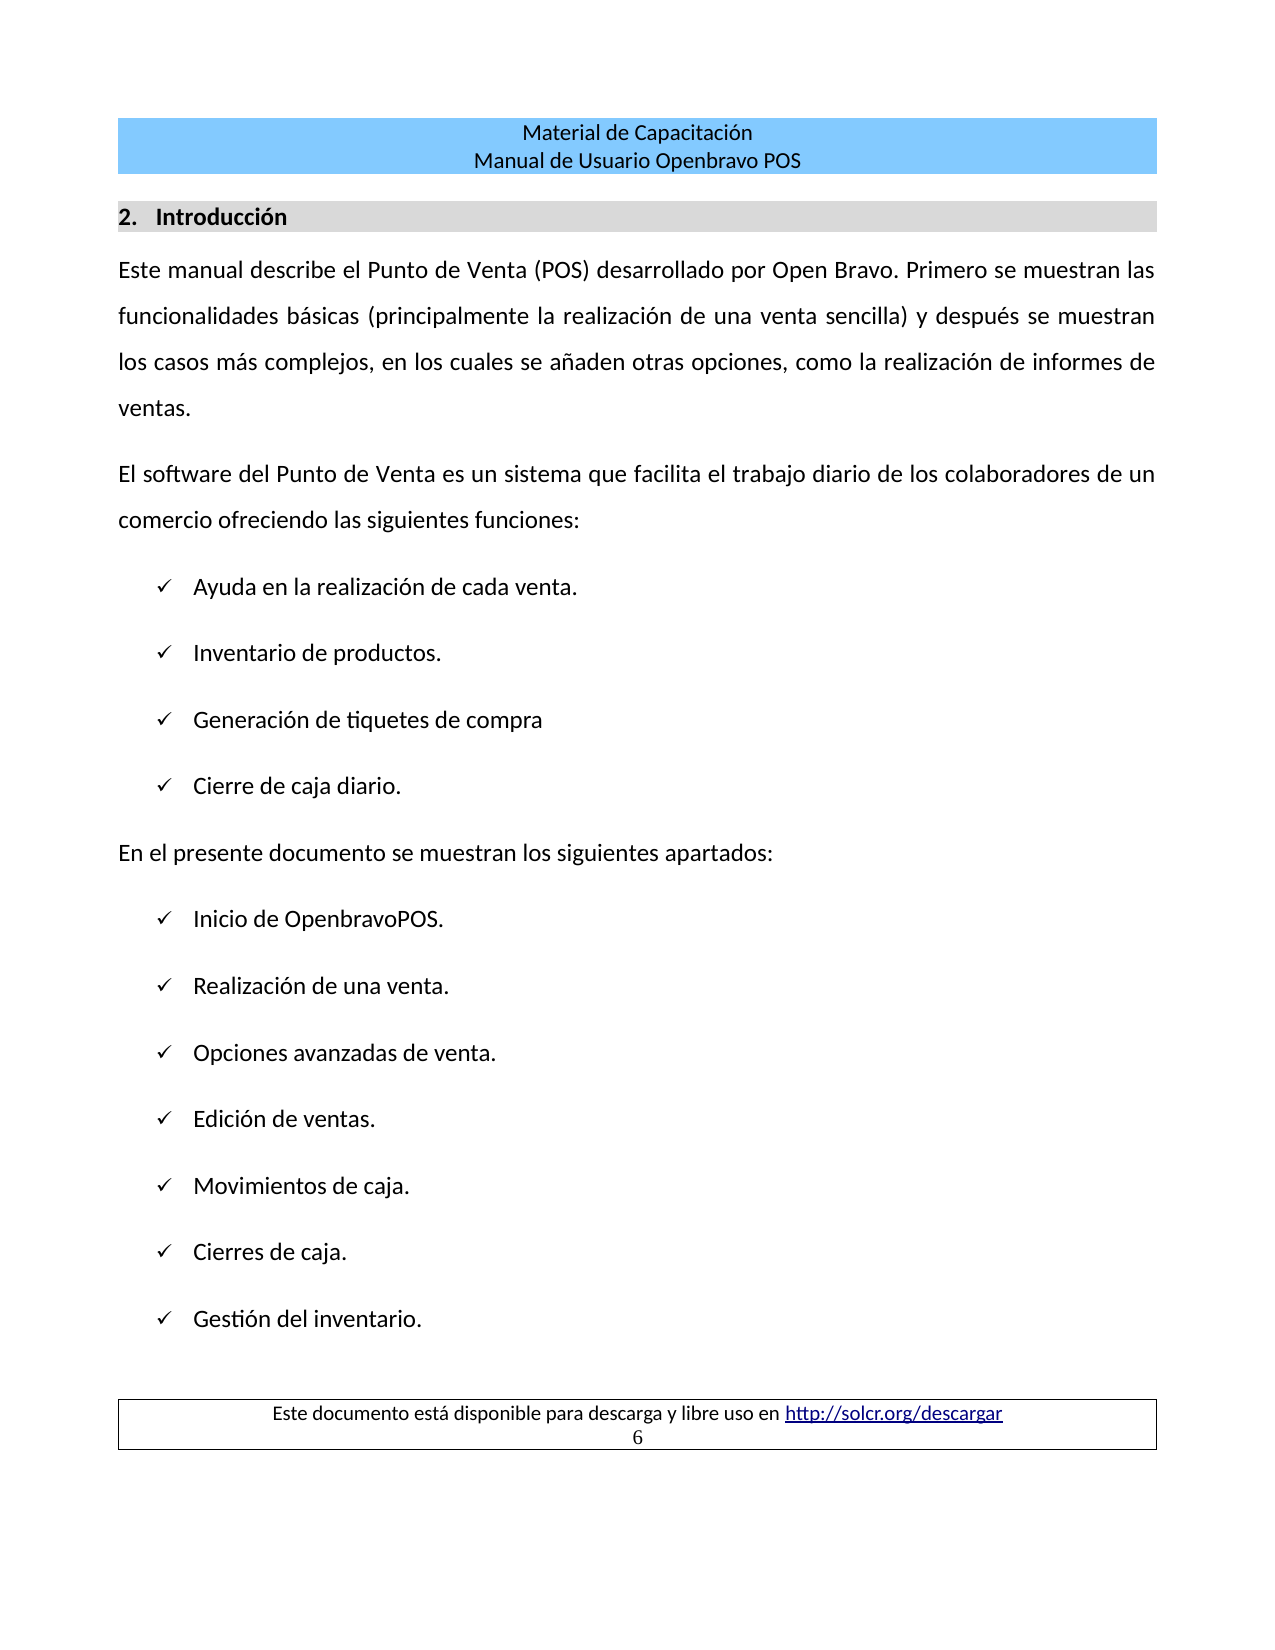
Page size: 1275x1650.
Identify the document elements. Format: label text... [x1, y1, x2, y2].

list Edición de ventas. [156, 1103, 1157, 1134]
list Inicio de OpenbravoPOS. [156, 903, 1157, 934]
list Realización de una venta. [156, 970, 1157, 1001]
list Gestión del inventario. [156, 1303, 1157, 1333]
list Ayuda en la realización de cada venta. [156, 571, 1157, 601]
list Generación de tiquetes de compra [156, 704, 1157, 734]
text El software del Punto de Venta es un sistema que facilita el trabajo diario de los colaboradores de un comercio ofreciendo las siguientes funciones: [118, 458, 1157, 535]
text Este manual describe el Punto de Venta (POS) desarrollado por Open Bravo. Primero se muestran las funcionalidades básicas (principalmente la realización de una venta sencilla) y después se muestran los casos más complejos, en los cuales se añaden otras opciones, como la realización de informes de ventas. [118, 255, 1157, 422]
list Inventario de productos. [156, 637, 1157, 668]
list Introducción [118, 201, 1157, 232]
list Movimientos de caja. [156, 1170, 1157, 1200]
list Opciones avanzadas de venta. [156, 1037, 1157, 1067]
text En el presente documento se muestran los siguientes apartados: [118, 837, 1157, 867]
list Cierre de caja diario. [156, 770, 1157, 801]
list Cierres de caja. [156, 1236, 1157, 1267]
